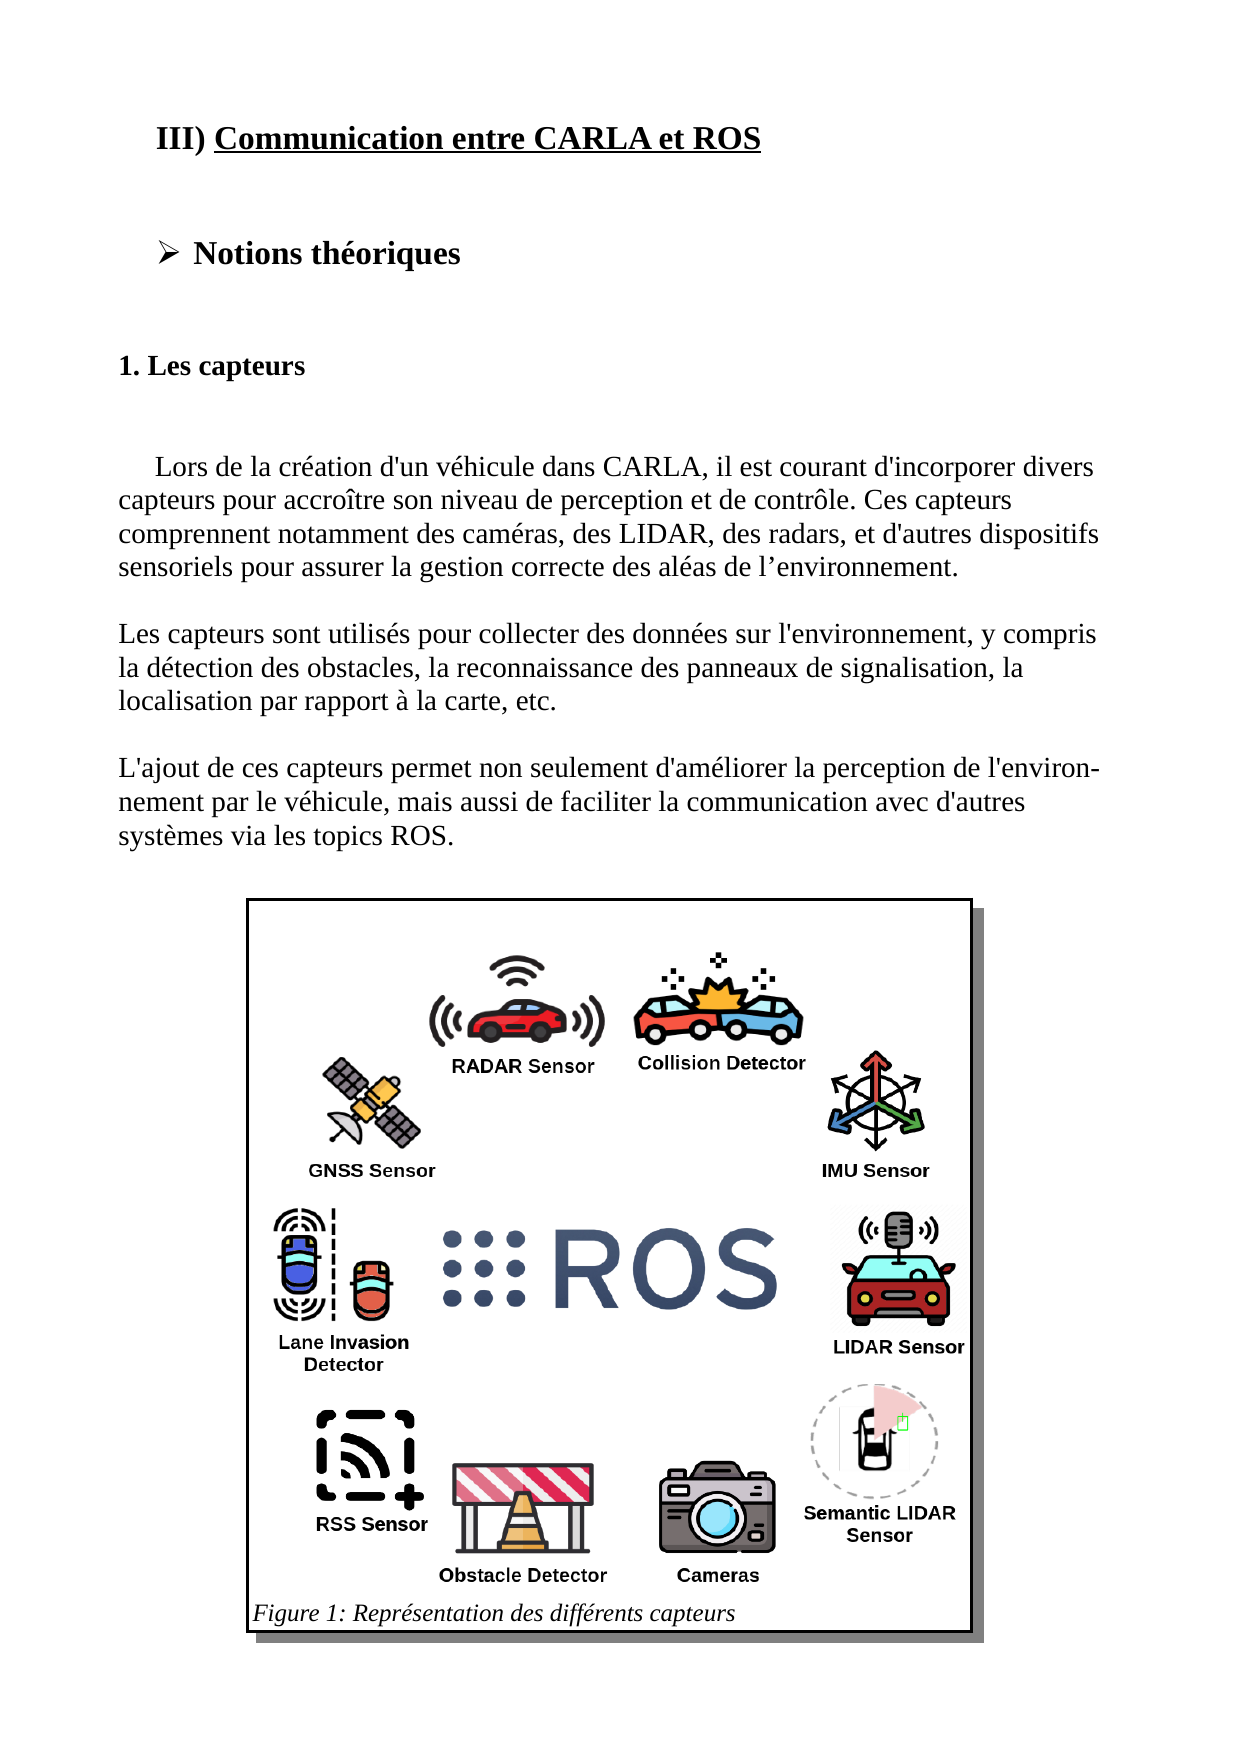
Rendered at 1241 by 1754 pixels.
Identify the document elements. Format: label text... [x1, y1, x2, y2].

text Figure 1: Représentation des différents capteurs [252, 1599, 967, 1627]
list Communication entre CARLA et ROS [156, 118, 1122, 156]
list Notions théoriques [156, 233, 1122, 271]
text 1. Les capteurs [118, 348, 1122, 382]
text Les capteurs sont utilisés pour collecter des données sur l'environnement, y compris la détection des obstacles, la reconnaissance des panneaux de signalisation, la localisation par rapport à la carte, etc. [118, 616, 1122, 717]
text L'ajout de ces capteurs permet non seulement d'améliorer la perception de l'environ-nement par le véhicule, mais aussi de faciliter la communication avec d'autres systèmes via les topics ROS. [118, 751, 1122, 851]
picture [252, 916, 968, 1599]
text Lors de la création d'un véhicule dans CARLA, il est courant d'incorporer divers capteurs pour accroître son niveau de perception et de contrôle. Ces capteurs comprennent notamment des caméras, des LIDAR, des radars, et d'autres dispositifs sensoriels pour assurer la gestion correcte des aléas de l’environnement. [118, 449, 1122, 583]
